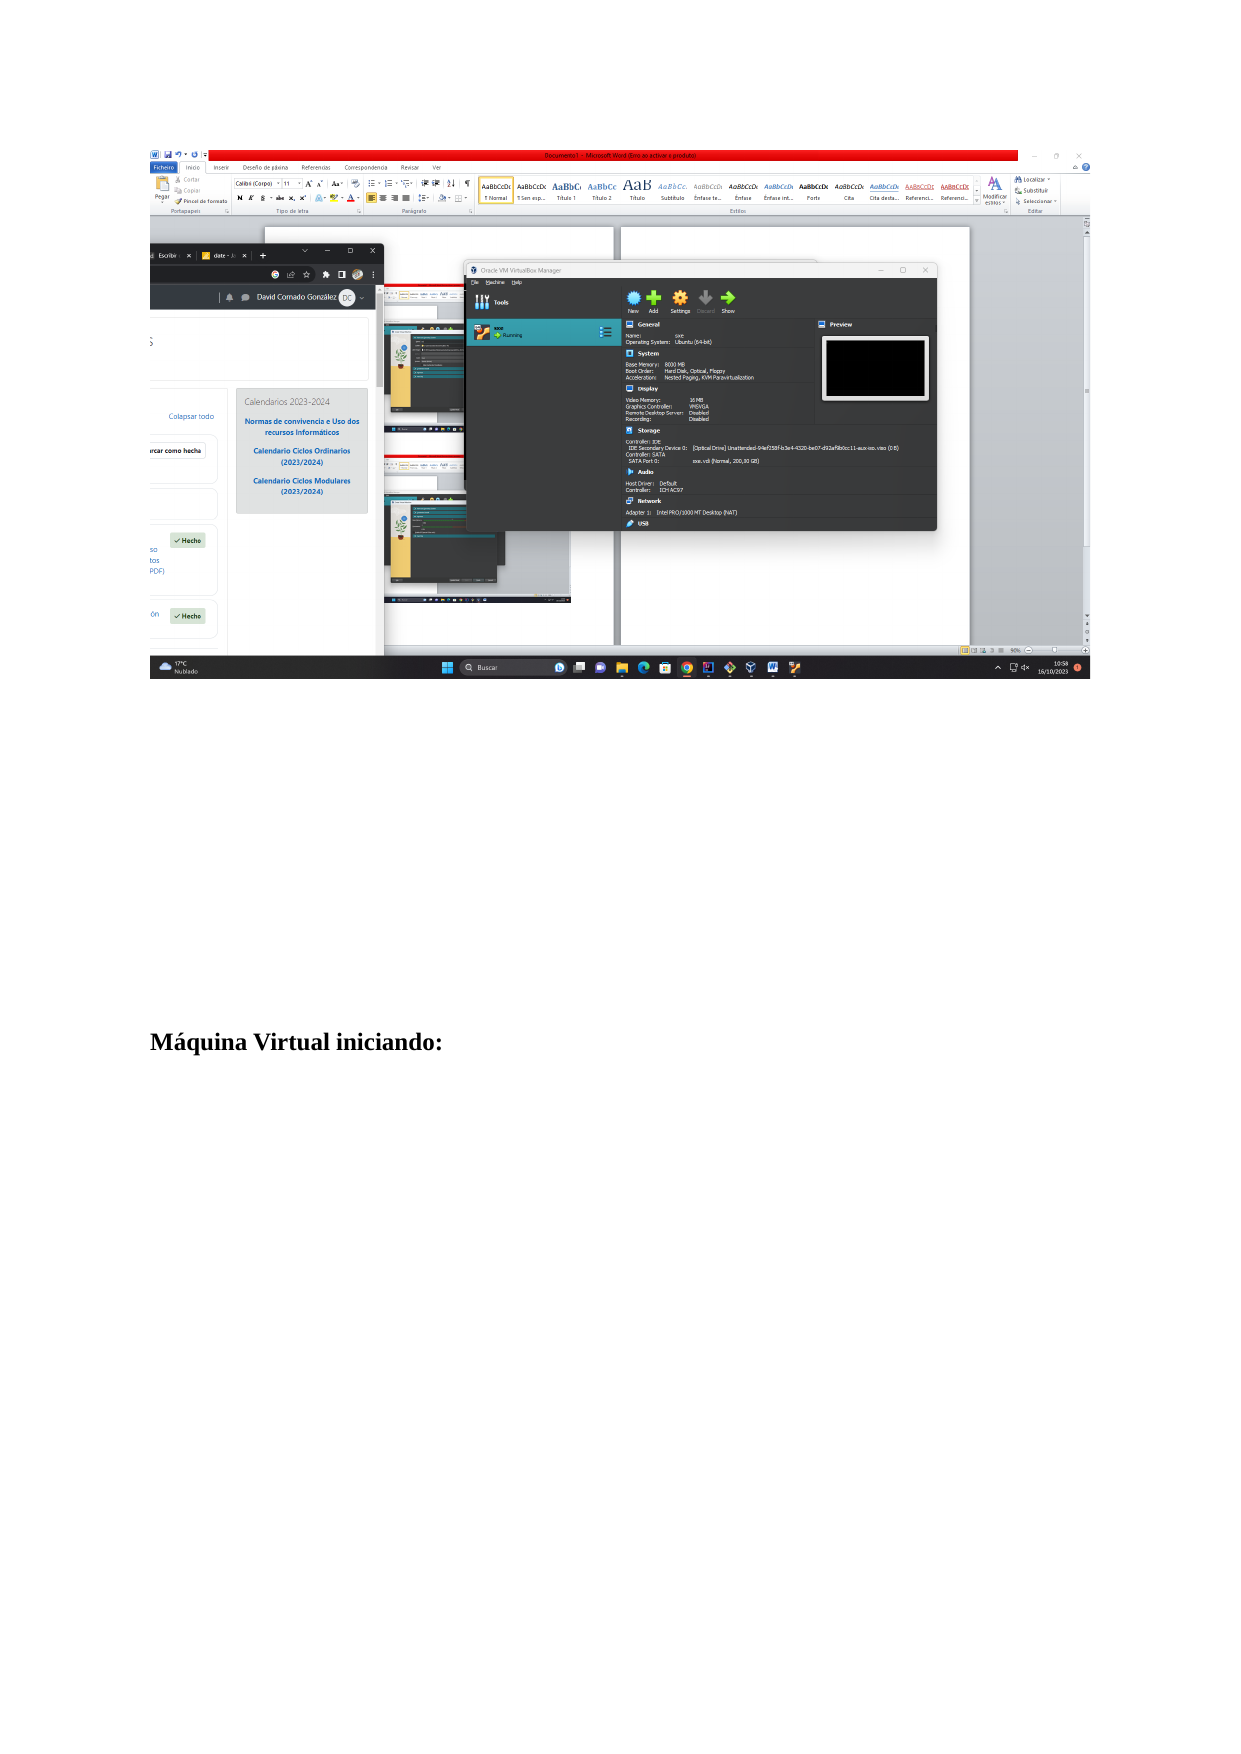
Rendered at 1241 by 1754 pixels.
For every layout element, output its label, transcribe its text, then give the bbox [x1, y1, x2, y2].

picture [150, 150, 1091, 679]
text Máquina Virtual iniciando: [150, 1027, 1090, 1056]
